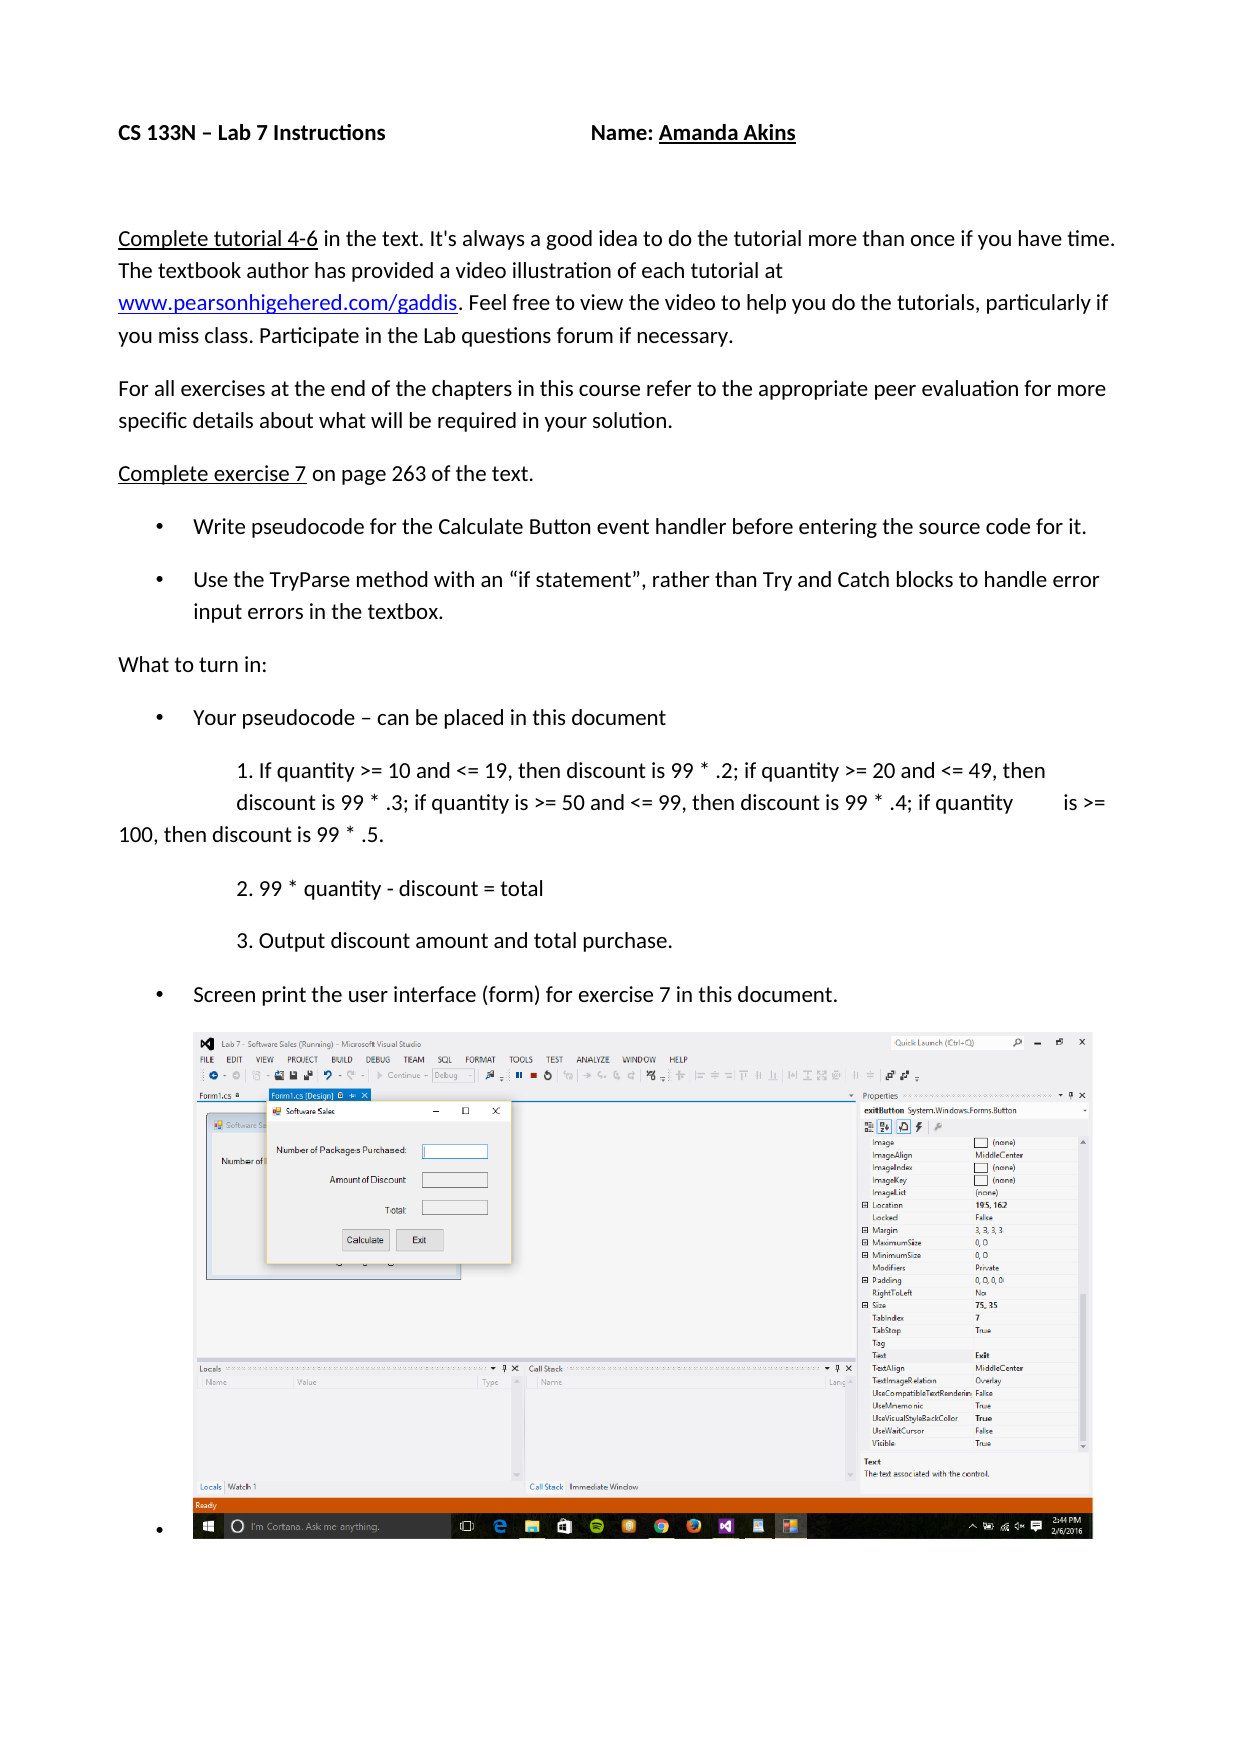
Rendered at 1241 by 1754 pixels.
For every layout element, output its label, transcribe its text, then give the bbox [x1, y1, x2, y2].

list Your pseudocode – can be placed in this document [156, 703, 1122, 731]
text What to turn in: [118, 650, 1122, 678]
text 3. Output discount amount and total purchase. [118, 927, 1122, 955]
list Write pseudocode for the Calculate Button event handler before entering the source code for it. [156, 512, 1122, 540]
list Screen print the user interface (form) for exercise 7 in this document. [156, 980, 1122, 1008]
text 1. If quantity >= 10 and <= 19, then discount is 99 * .2; if quantity >= 20 and <= 49, then discount is 99 * .3; if quantity is >= 50 and <= 99, then discount is 99 * .4; if quantity is >= 100, then discount is 99 * .5. [118, 756, 1122, 849]
text Complete exercise 7 on page 263 of the text. [118, 459, 1122, 487]
list Use the TryParse method with an “if statement”, rather than Try and Catch blocks to handle error input errors in the textbox. [156, 565, 1122, 625]
text 2. 99 * quantity - discount = total [118, 874, 1122, 902]
text Complete tutorial 4-6 in the text. It's always a good idea to do the tutorial more than once if you have time. The textbook author has provided a video illustration of each tutorial at www.pearsonhigehered.com/gaddis. Feel free to view the video to help you do the tutorials, particularly if you miss class. Participate in the Lab questions forum if necessary. [118, 224, 1122, 349]
text CS 133N – Lab 7 Instructions Name: Amanda Akins [118, 118, 1122, 146]
text For all exercises at the end of the chapters in this course refer to the appropriate peer evaluation for more specific details about what will be required in your solution. [118, 374, 1122, 434]
